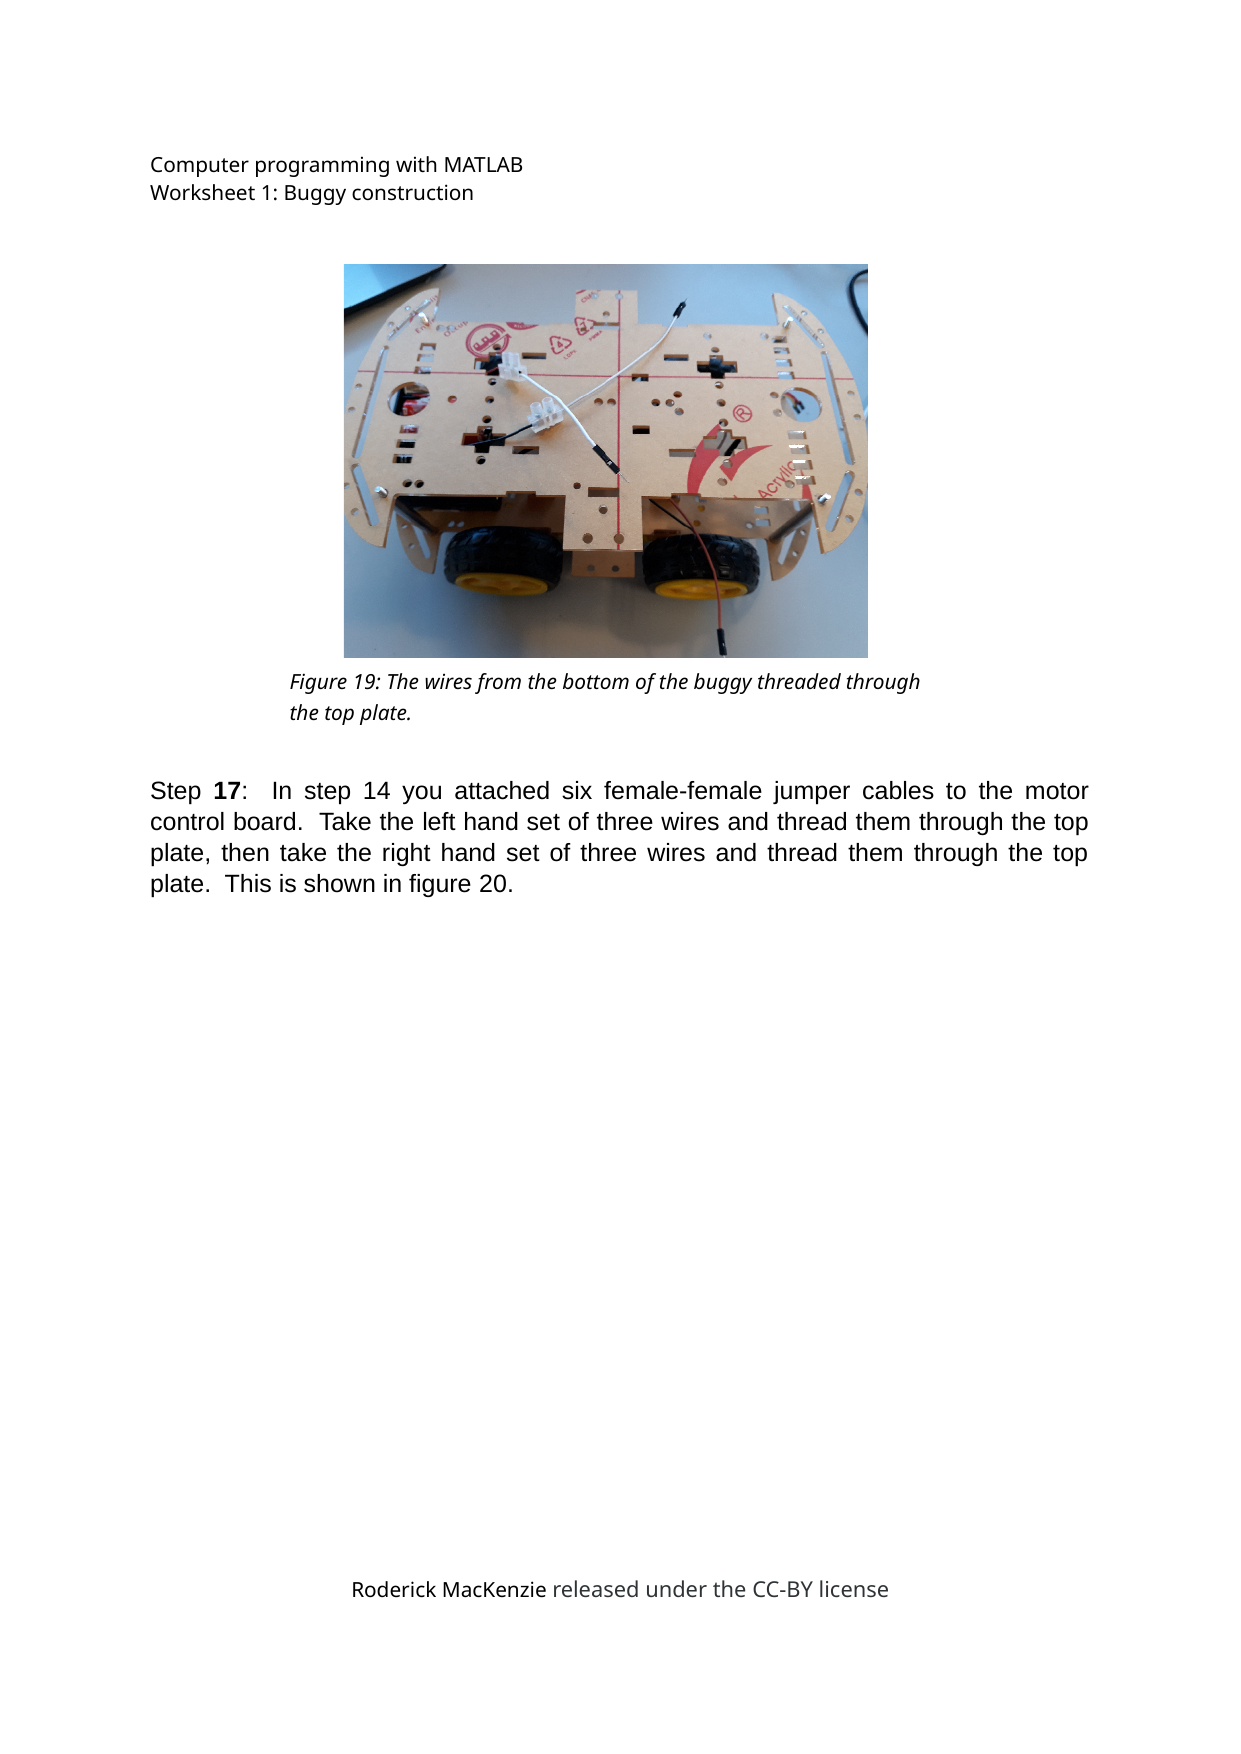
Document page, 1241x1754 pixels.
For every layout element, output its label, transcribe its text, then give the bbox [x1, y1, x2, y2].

text Figure 19: The wires from the bottom of the buggy threaded through the top plate. [289, 320, 922, 726]
picture [343, 264, 868, 658]
text Step 17: In step 14 you attached six female-female jumper cables to the motor control board. Take the left hand set of three wires and thread them through the top plate, then take the right hand set of three wires and thread them through the top plate. This is shown in figure 20. [150, 776, 1090, 898]
